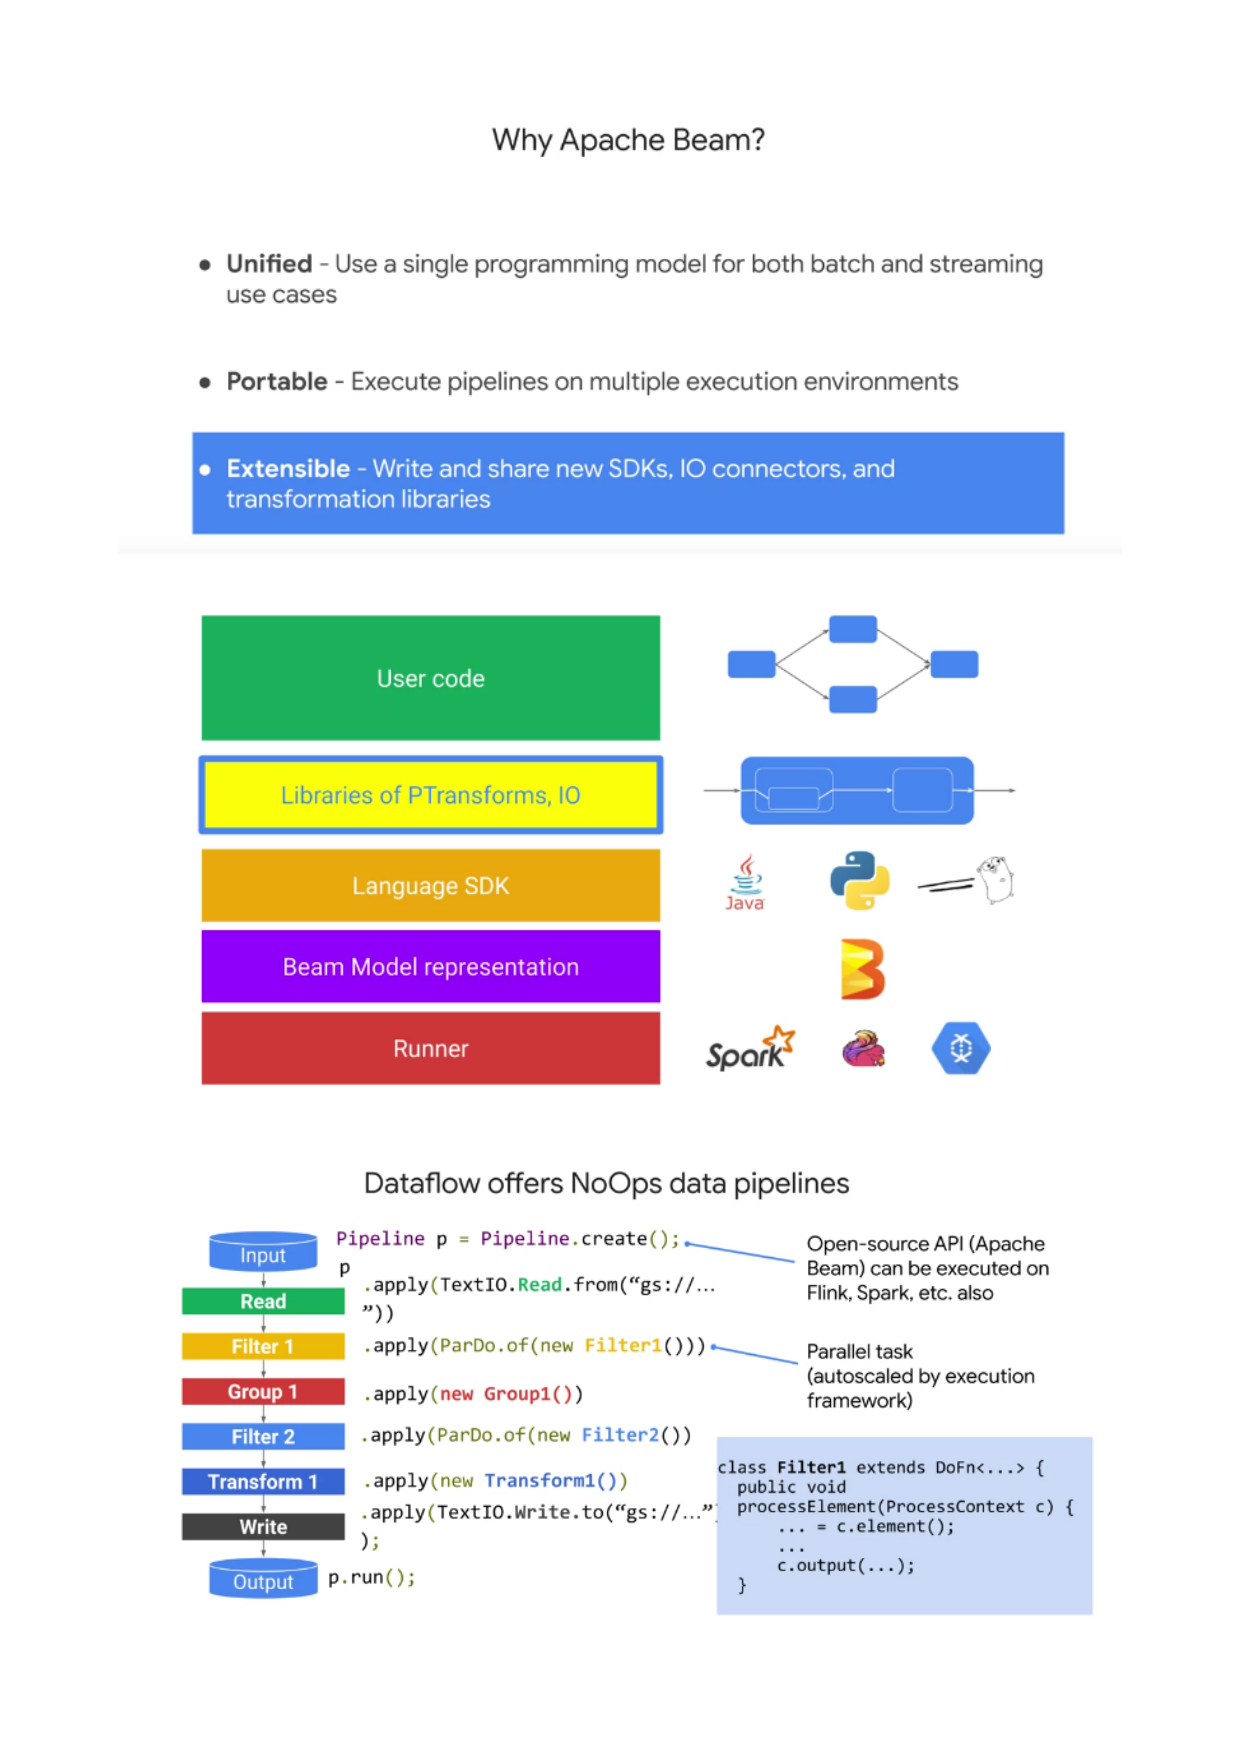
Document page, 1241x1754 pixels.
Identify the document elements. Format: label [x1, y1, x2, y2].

picture [118, 118, 1123, 554]
picture [118, 582, 1123, 1101]
picture [118, 1128, 1123, 1626]
